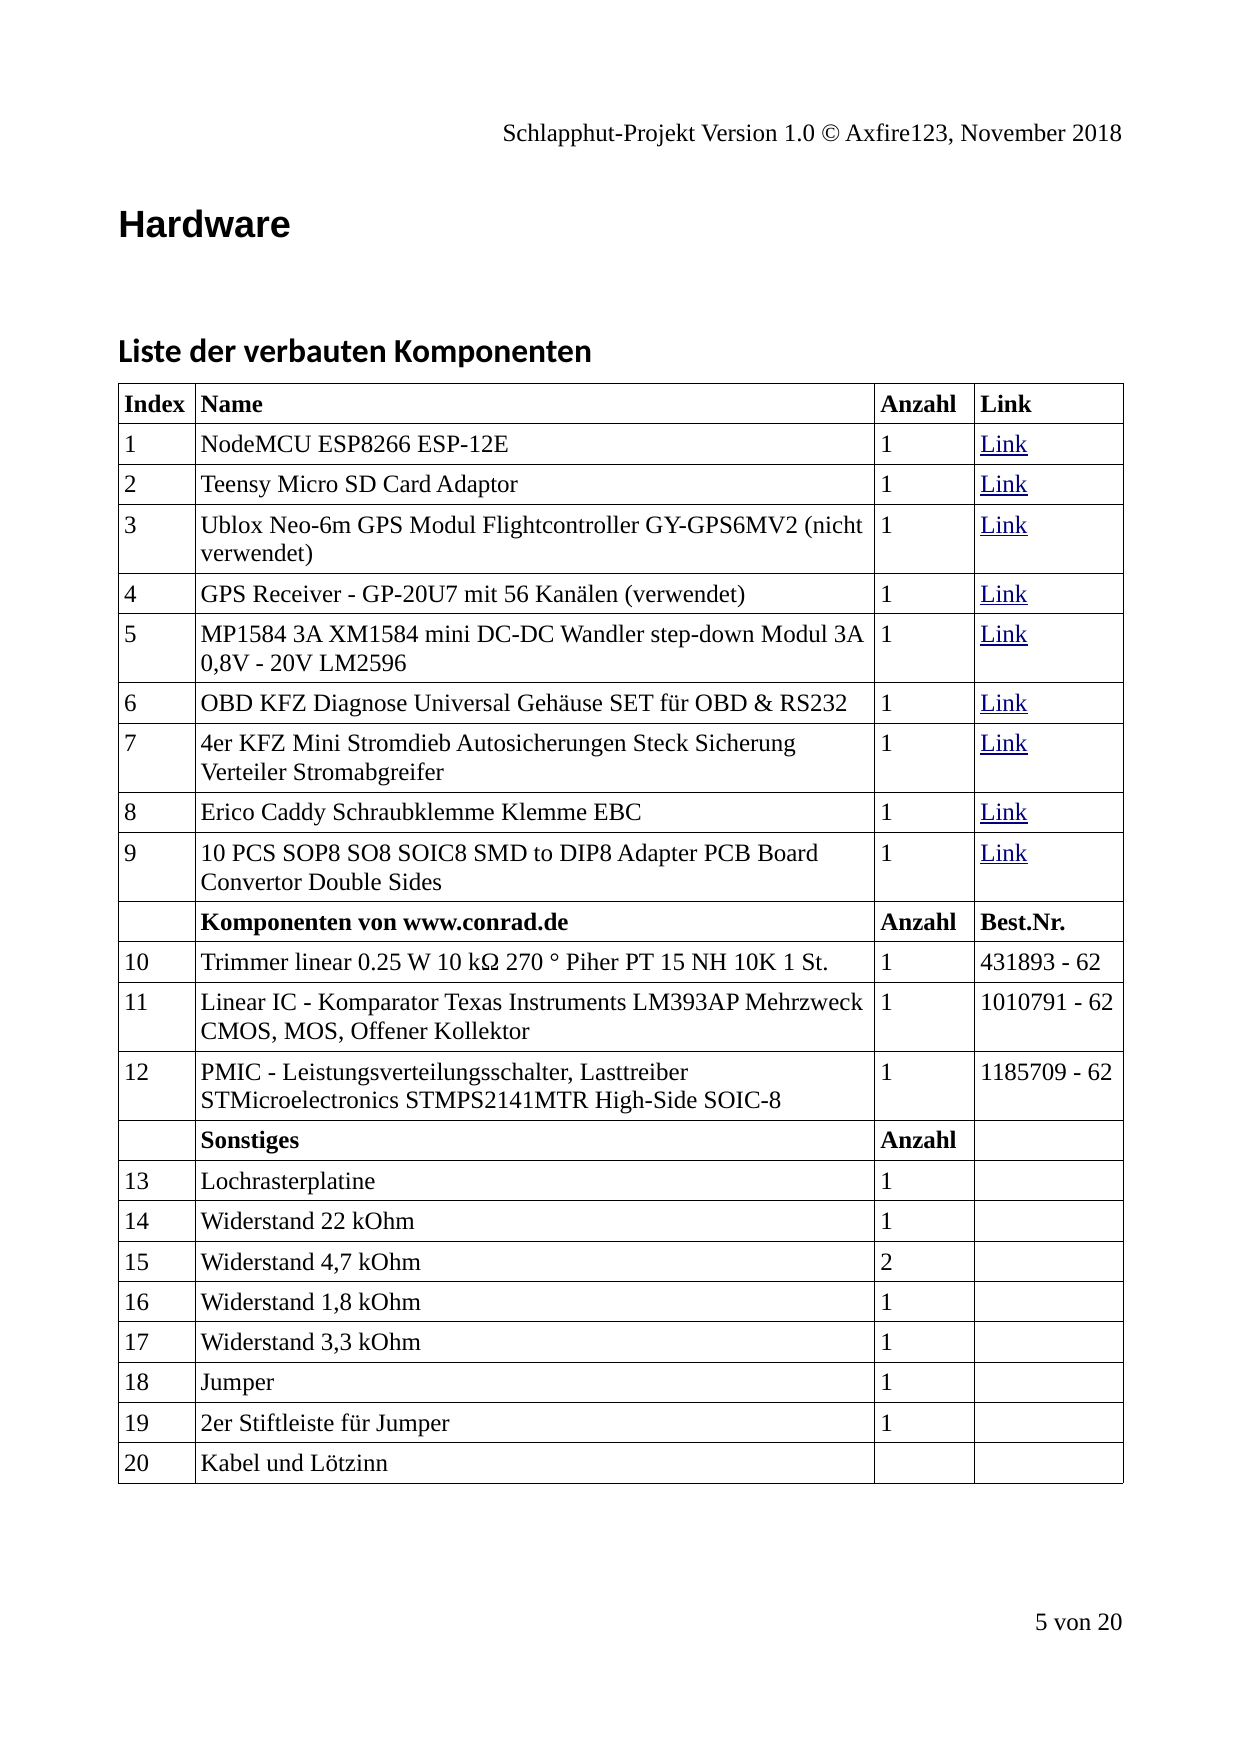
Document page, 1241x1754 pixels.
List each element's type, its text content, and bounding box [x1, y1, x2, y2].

table_cell Link [975, 724, 1123, 792]
table_cell [975, 1242, 1123, 1281]
table_cell 20 [119, 1443, 195, 1483]
table_cell Teensy Micro SD Card Adaptor [196, 465, 874, 504]
table_cell [119, 1121, 195, 1160]
table_cell Linear IC - Komparator Texas Instruments LM393AP Mehrzweck CMOS, MOS, Offener Kollektor [196, 983, 874, 1051]
table_cell 9 [119, 833, 195, 901]
table_cell [975, 1363, 1123, 1402]
table_cell 1 [875, 793, 974, 832]
table_cell Anzahl [875, 1121, 974, 1160]
table_cell 1 [875, 505, 974, 573]
table_header Anzahl [875, 384, 974, 423]
table_cell Sonstiges [196, 1121, 874, 1160]
table_cell 15 [119, 1242, 195, 1281]
table_cell 1 [875, 1403, 974, 1442]
table_cell Best.Nr. [975, 902, 1123, 941]
table_cell 6 [119, 683, 195, 723]
table_cell [975, 1201, 1123, 1241]
table_cell Komponenten von www.conrad.de [196, 902, 874, 941]
table_cell 1 [875, 574, 974, 613]
table_cell Lochrasterplatine [196, 1161, 874, 1200]
table_cell 7 [119, 724, 195, 792]
table_cell NodeMCU ESP8266 ESP-12E [196, 424, 874, 463]
table_cell 1 [875, 1052, 974, 1120]
table_cell 14 [119, 1201, 195, 1241]
table_cell 1 [875, 614, 974, 682]
subtitle Hardware [118, 201, 1122, 245]
table_cell 1 [875, 833, 974, 901]
table_cell Link [975, 574, 1123, 613]
table_cell 1 [875, 1161, 974, 1200]
table_cell 1 [875, 1282, 974, 1321]
table_cell 1 [875, 942, 974, 982]
table_cell Anzahl [875, 902, 974, 941]
table_cell 10 [119, 942, 195, 982]
table_header Index [119, 384, 195, 423]
table_cell 4er KFZ Mini Stromdieb Autosicherungen Steck Sicherung Verteiler Stromabgreifer [196, 724, 874, 792]
table_cell Link [975, 614, 1123, 682]
table_cell MP1584 3A XM1584 mini DC-DC Wandler step-down Modul 3A 0,8V - 20V LM2596 [196, 614, 874, 682]
table_cell 1 [875, 724, 974, 792]
table_cell Ublox Neo-6m GPS Modul Flightcontroller GY-GPS6MV2 (nicht verwendet) [196, 505, 874, 573]
table_cell Link [975, 465, 1123, 504]
table_cell OBD KFZ Diagnose Universal Gehäuse SET für OBD & RS232 [196, 683, 874, 723]
table_cell 2 [875, 1242, 974, 1281]
table_cell Link [975, 424, 1123, 463]
table_cell 1 [875, 465, 974, 504]
table_cell 13 [119, 1161, 195, 1200]
table_cell 12 [119, 1052, 195, 1120]
table_header Link [975, 384, 1123, 423]
table_cell Erico Caddy Schraubklemme Klemme EBC [196, 793, 874, 832]
table_cell PMIC - Leistungsverteilungsschalter, Lasttreiber STMicroelectronics STMPS2141MTR High-Side SOIC-8 [196, 1052, 874, 1120]
table_cell 1 [119, 424, 195, 463]
table_cell [975, 1282, 1123, 1321]
table_cell 10 PCS SOP8 SO8 SOIC8 SMD to DIP8 Adapter PCB Board Convertor Double Sides [196, 833, 874, 901]
table_cell Widerstand 1,8 kOhm [196, 1282, 874, 1321]
table_cell [975, 1121, 1123, 1160]
table_cell 4 [119, 574, 195, 613]
table_cell 2 [119, 465, 195, 504]
table_cell 1185709 - 62 [975, 1052, 1123, 1120]
table_cell [119, 902, 195, 941]
table_cell 1 [875, 1201, 974, 1241]
table_cell 16 [119, 1282, 195, 1321]
table_cell 2er Stiftleiste für Jumper [196, 1403, 874, 1442]
table_cell Link [975, 793, 1123, 832]
table_cell 5 [119, 614, 195, 682]
table_cell [875, 1443, 974, 1483]
table_cell 431893 - 62 [975, 942, 1123, 982]
table_cell Link [975, 505, 1123, 573]
table_cell Kabel und Lötzinn [196, 1443, 874, 1483]
table_cell 1010791 - 62 [975, 983, 1123, 1051]
table_cell 17 [119, 1322, 195, 1362]
table_cell 1 [875, 1322, 974, 1362]
table_cell 11 [119, 983, 195, 1051]
table_cell 1 [875, 683, 974, 723]
table_cell 1 [875, 1363, 974, 1402]
table_cell Link [975, 683, 1123, 723]
table_cell 3 [119, 505, 195, 573]
table_cell Widerstand 4,7 kOhm [196, 1242, 874, 1281]
table_cell 8 [119, 793, 195, 832]
table_cell 1 [875, 983, 974, 1051]
table_cell Widerstand 22 kOhm [196, 1201, 874, 1241]
table_cell 1 [875, 424, 974, 463]
table_cell Link [975, 833, 1123, 901]
subtitle Liste der verbauten Komponenten [118, 329, 1122, 370]
table_cell GPS Receiver - GP-20U7 mit 56 Kanälen (verwendet) [196, 574, 874, 613]
table_cell [975, 1403, 1123, 1442]
table_cell [975, 1443, 1123, 1483]
table_cell 19 [119, 1403, 195, 1442]
table_header Name [196, 384, 874, 423]
table_cell 18 [119, 1363, 195, 1402]
table_cell [975, 1161, 1123, 1200]
table_cell [975, 1322, 1123, 1362]
table_cell Trimmer linear 0.25 W 10 kΩ 270 ° Piher PT 15 NH 10K 1 St. [196, 942, 874, 982]
table_cell Widerstand 3,3 kOhm [196, 1322, 874, 1362]
table_cell Jumper [196, 1363, 874, 1402]
